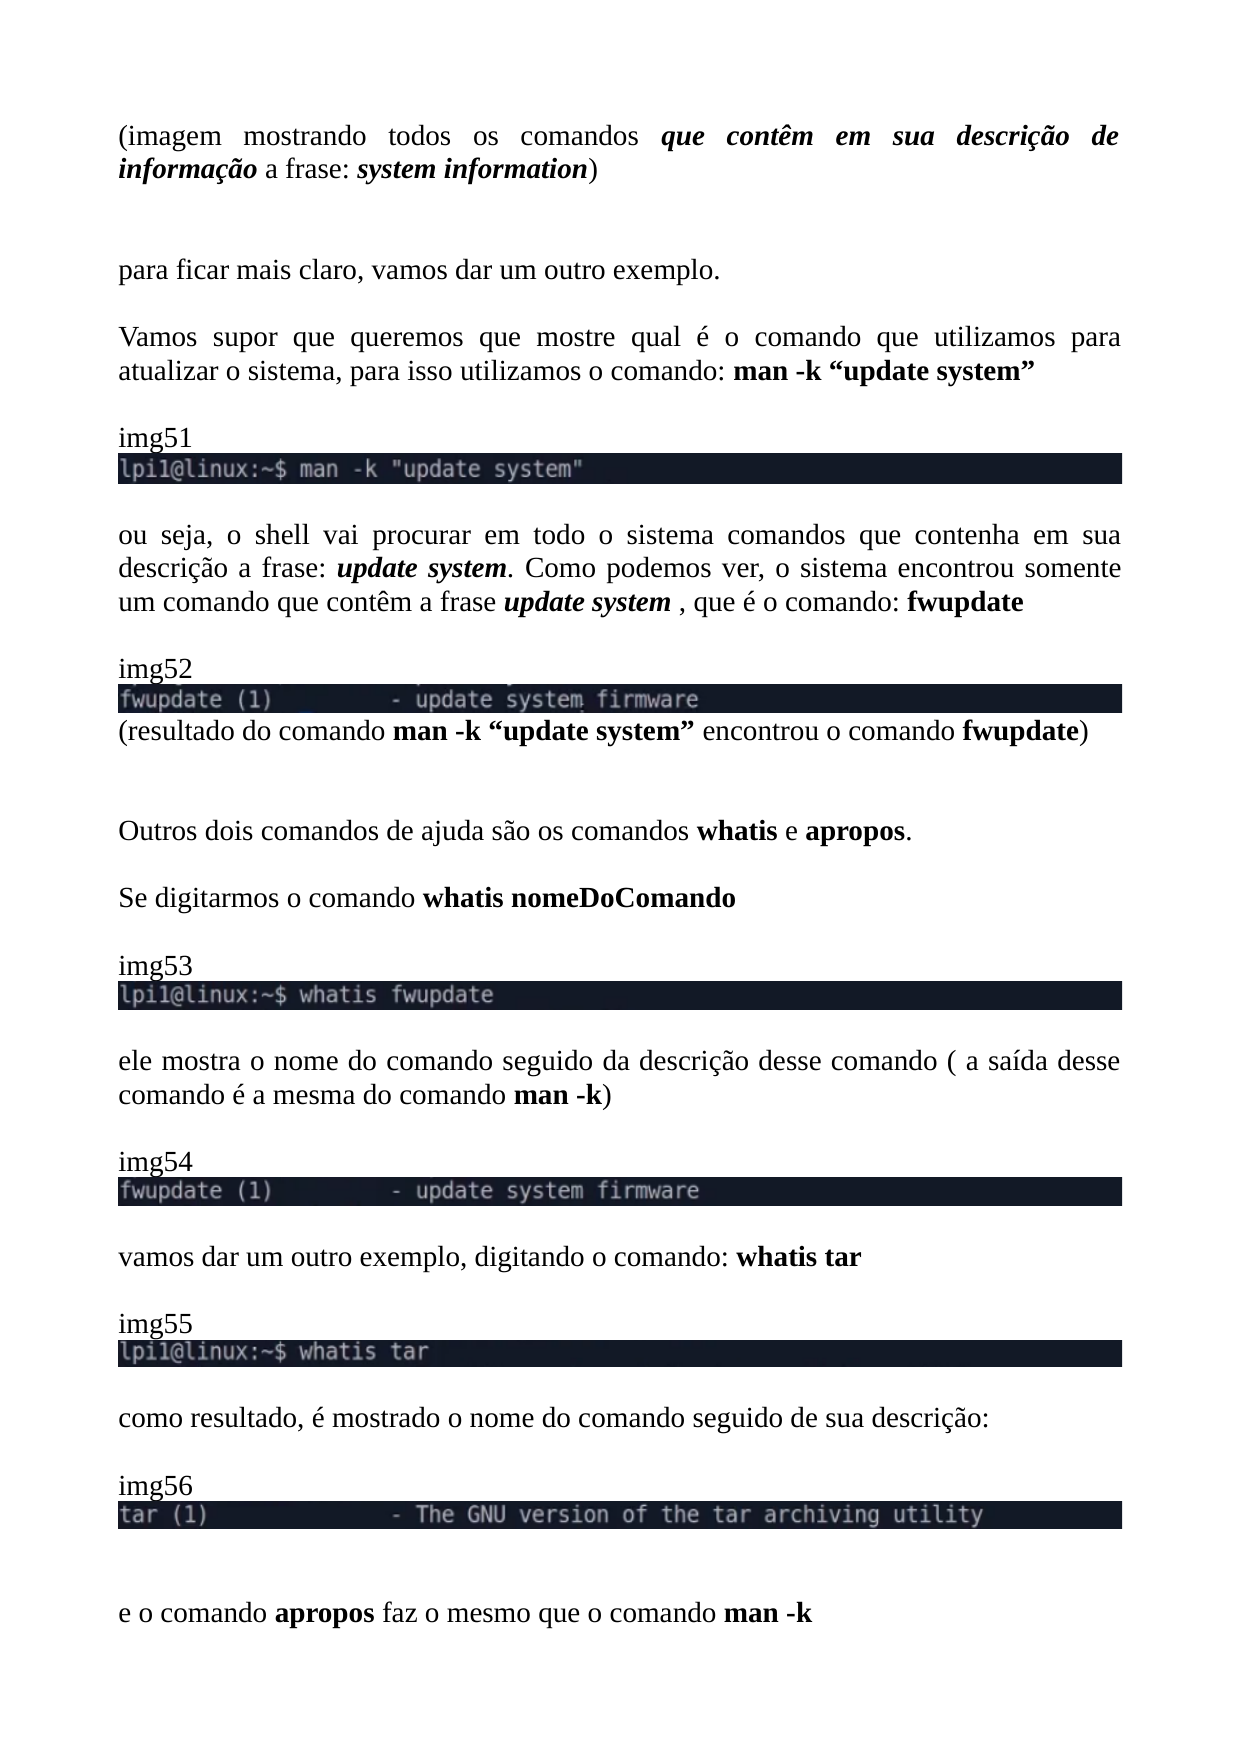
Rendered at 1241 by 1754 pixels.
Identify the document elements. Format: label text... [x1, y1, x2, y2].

picture [118, 1177, 1123, 1206]
text (imagem mostrando todos os comandos que contêm em sua descrição de informação a frase: system information) [118, 118, 1122, 185]
text ele mostra o nome do comando seguido da descrição desse comando ( a saída desse comando é a mesma do comando man -k) [118, 1043, 1122, 1110]
text Se digitarmos o comando whatis nomeDoComando [118, 881, 1122, 914]
picture [118, 1340, 1123, 1367]
text img53 [118, 948, 1122, 981]
text Vamos supor que queremos que mostre qual é o comando que utilizamos para atualizar o sistema, para isso utilizamos o comando: man -k “update system” [118, 319, 1122, 386]
text vamos dar um outro exemplo, digitando o comando: whatis tar [118, 1239, 1122, 1273]
picture [118, 1501, 1123, 1529]
text img56 [118, 1468, 1122, 1501]
text ou seja, o shell vai procurar em todo o sistema comandos que contenha em sua descrição a frase: update system. Como podemos ver, o sistema encontrou somente um comando que contêm a frase update system , que é o comando: fwupdate [118, 517, 1122, 617]
picture [118, 981, 1123, 1010]
picture [118, 684, 1123, 713]
text img54 [118, 1144, 1122, 1177]
text img55 [118, 1306, 1122, 1340]
text (resultado do comando man -k “update system” encontrou o comando fwupdate) [118, 713, 1122, 746]
text img52 [118, 651, 1122, 684]
text e o comando apropos faz o mesmo que o comando man -k [118, 1595, 1122, 1629]
text para ficar mais claro, vamos dar um outro exemplo. [118, 252, 1122, 286]
text img51 [118, 420, 1122, 453]
text Outros dois comandos de ajuda são os comandos whatis e apropos. [118, 813, 1122, 847]
text como resultado, é mostrado o nome do comando seguido de sua descrição: [118, 1401, 1122, 1434]
picture [118, 453, 1123, 484]
